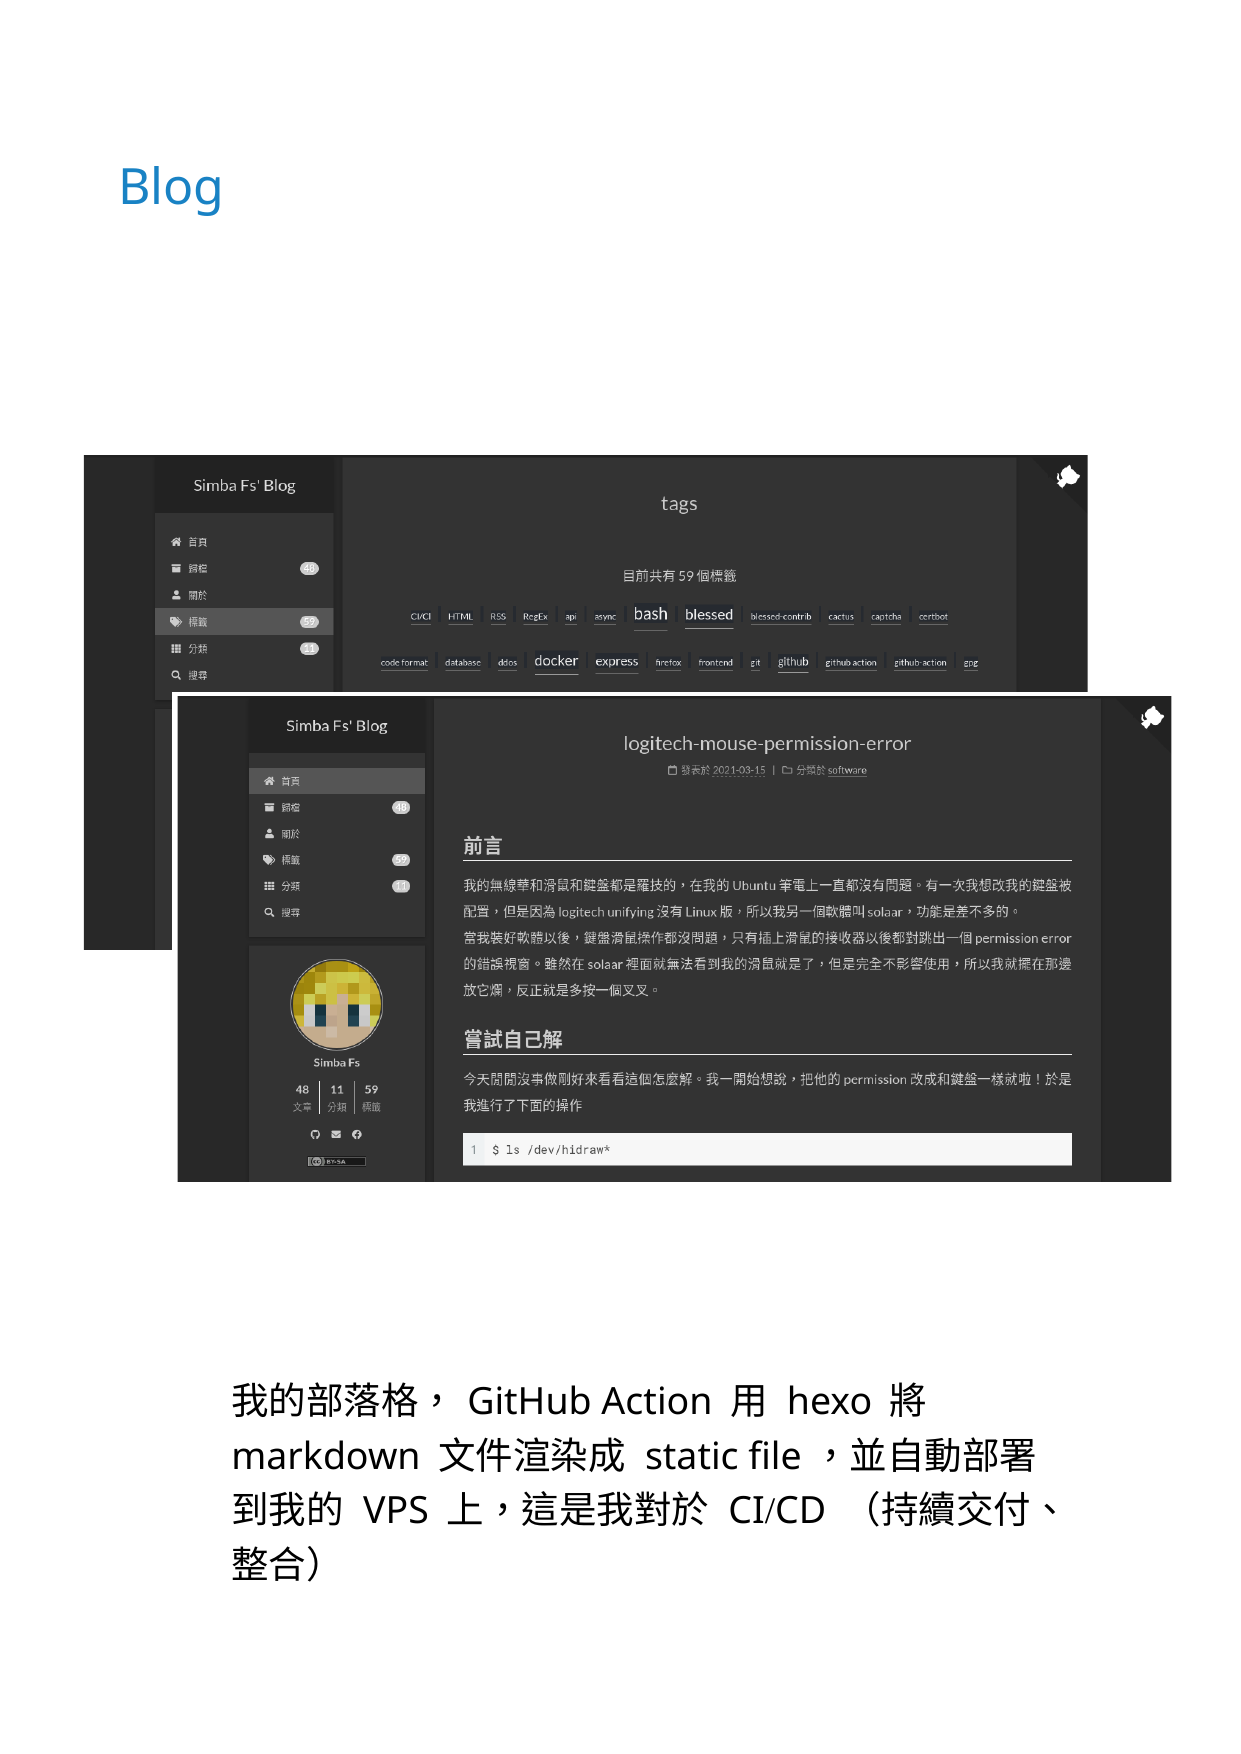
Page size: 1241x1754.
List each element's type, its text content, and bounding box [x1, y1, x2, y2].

picture [177, 696, 1172, 1182]
subtitle Blog [118, 151, 1122, 219]
picture [83, 455, 1088, 950]
